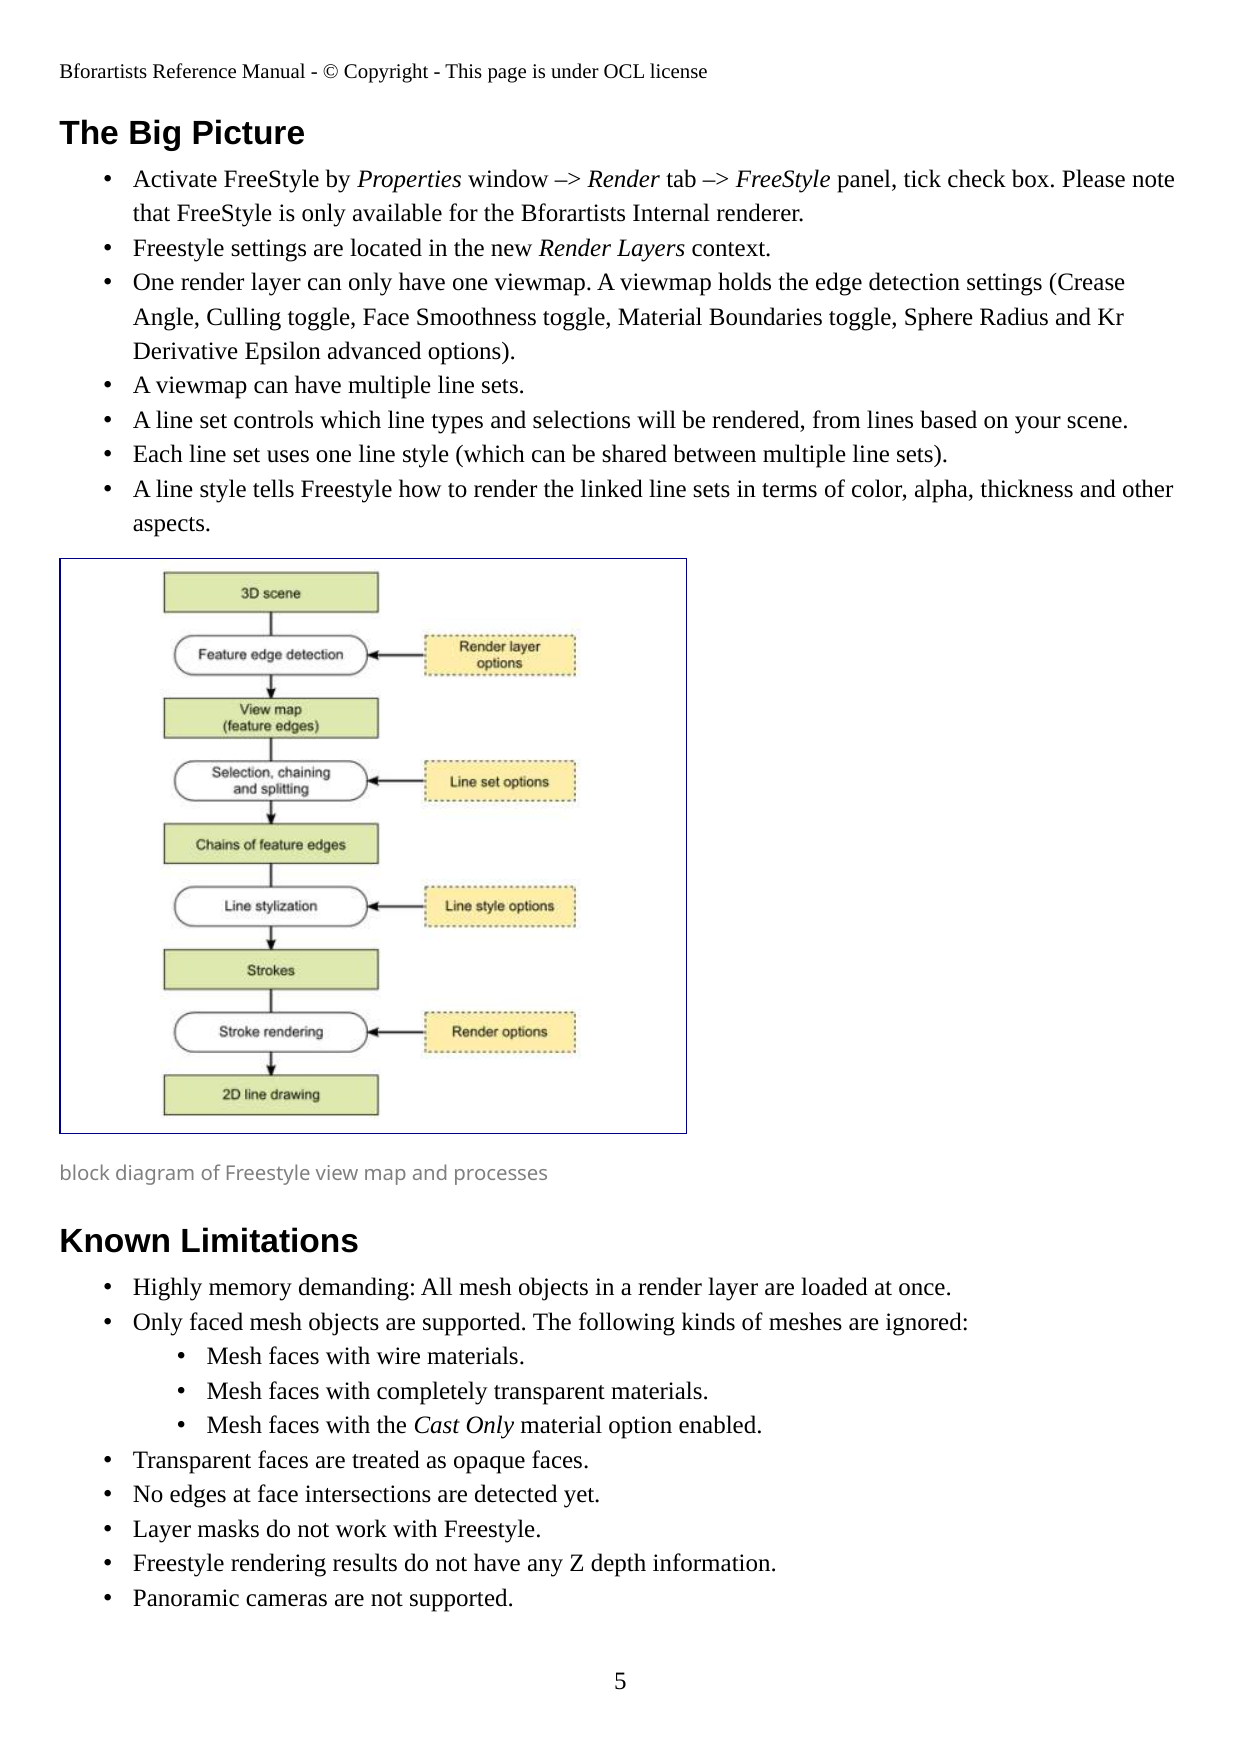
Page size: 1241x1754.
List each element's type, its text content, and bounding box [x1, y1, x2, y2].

list Panoramic cameras are not supported. [103, 1583, 1181, 1612]
list Each line set uses one line style (which can be shared between multiple line sets). [103, 439, 1181, 468]
list A viewmap can have multiple line sets. [103, 371, 1181, 399]
list No edges at face intersections are detected yet. [103, 1479, 1181, 1508]
list Freestyle rendering results do not have any Z depth information. [103, 1548, 1181, 1577]
list Activate FreeStyle by Properties window –> Render tab –> FreeStyle panel, tick check box. Please note that FreeStyle is only available for the Bforartists Internal renderer. [103, 164, 1181, 227]
list Transparent faces are treated as opaque faces. [103, 1445, 1181, 1474]
list Highly memory demanding: All mesh objects in a render layer are loaded at once. [103, 1272, 1181, 1301]
list One render layer can only have one viewmap. A viewmap holds the edge detection settings (Crease Angle, Culling toggle, Face Smoothness toggle, Material Boundaries toggle, Sphere Radius and Kr Derivative Epsilon advanced options). [103, 267, 1181, 365]
list A line set controls which line types and selections will be rendered, from lines based on your scene. [103, 405, 1181, 434]
list Mesh faces with the Cast Only material option enabled. [177, 1410, 1181, 1439]
list Mesh faces with wire materials. [177, 1341, 1181, 1370]
text block diagram of Freestyle view map and processes [59, 1155, 1181, 1186]
picture [61, 559, 686, 1133]
list Layer masks do not work with Freestyle. [103, 1514, 1181, 1543]
subtitle The Big Picture [59, 113, 1181, 151]
list Freestyle settings are located in the new Render Layers context. [103, 233, 1181, 261]
list A line style tells Freestyle how to render the linked line sets in terms of color, alpha, thickness and other aspects. [103, 474, 1181, 537]
list Only faced mesh objects are supported. The following kinds of meshes are ignored: [103, 1307, 1181, 1336]
subtitle Known Limitations [59, 1221, 1181, 1260]
list Mesh faces with completely transparent materials. [177, 1376, 1181, 1405]
